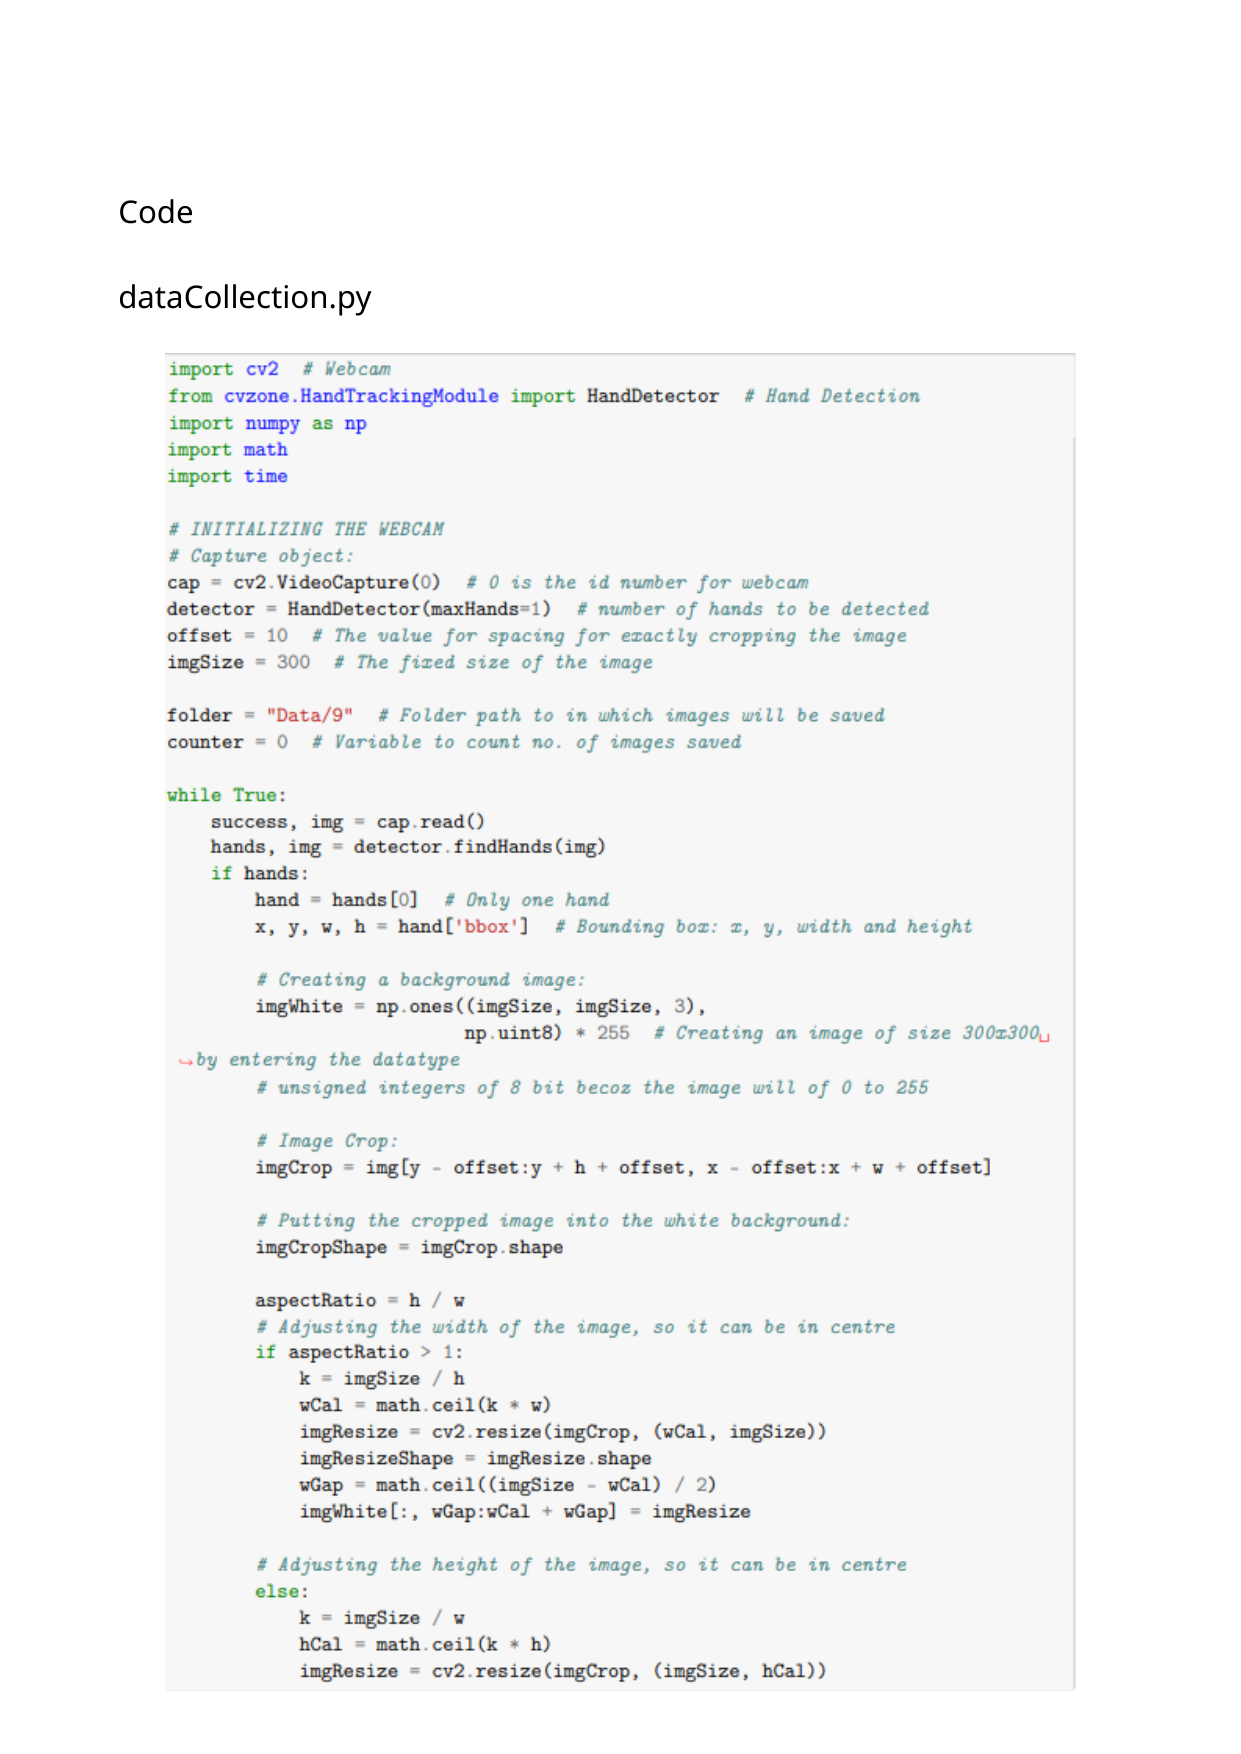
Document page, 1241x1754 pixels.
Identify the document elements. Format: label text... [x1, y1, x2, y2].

text Code [118, 190, 1122, 233]
text dataCollection.py [118, 275, 1122, 318]
picture [164, 353, 1076, 1693]
